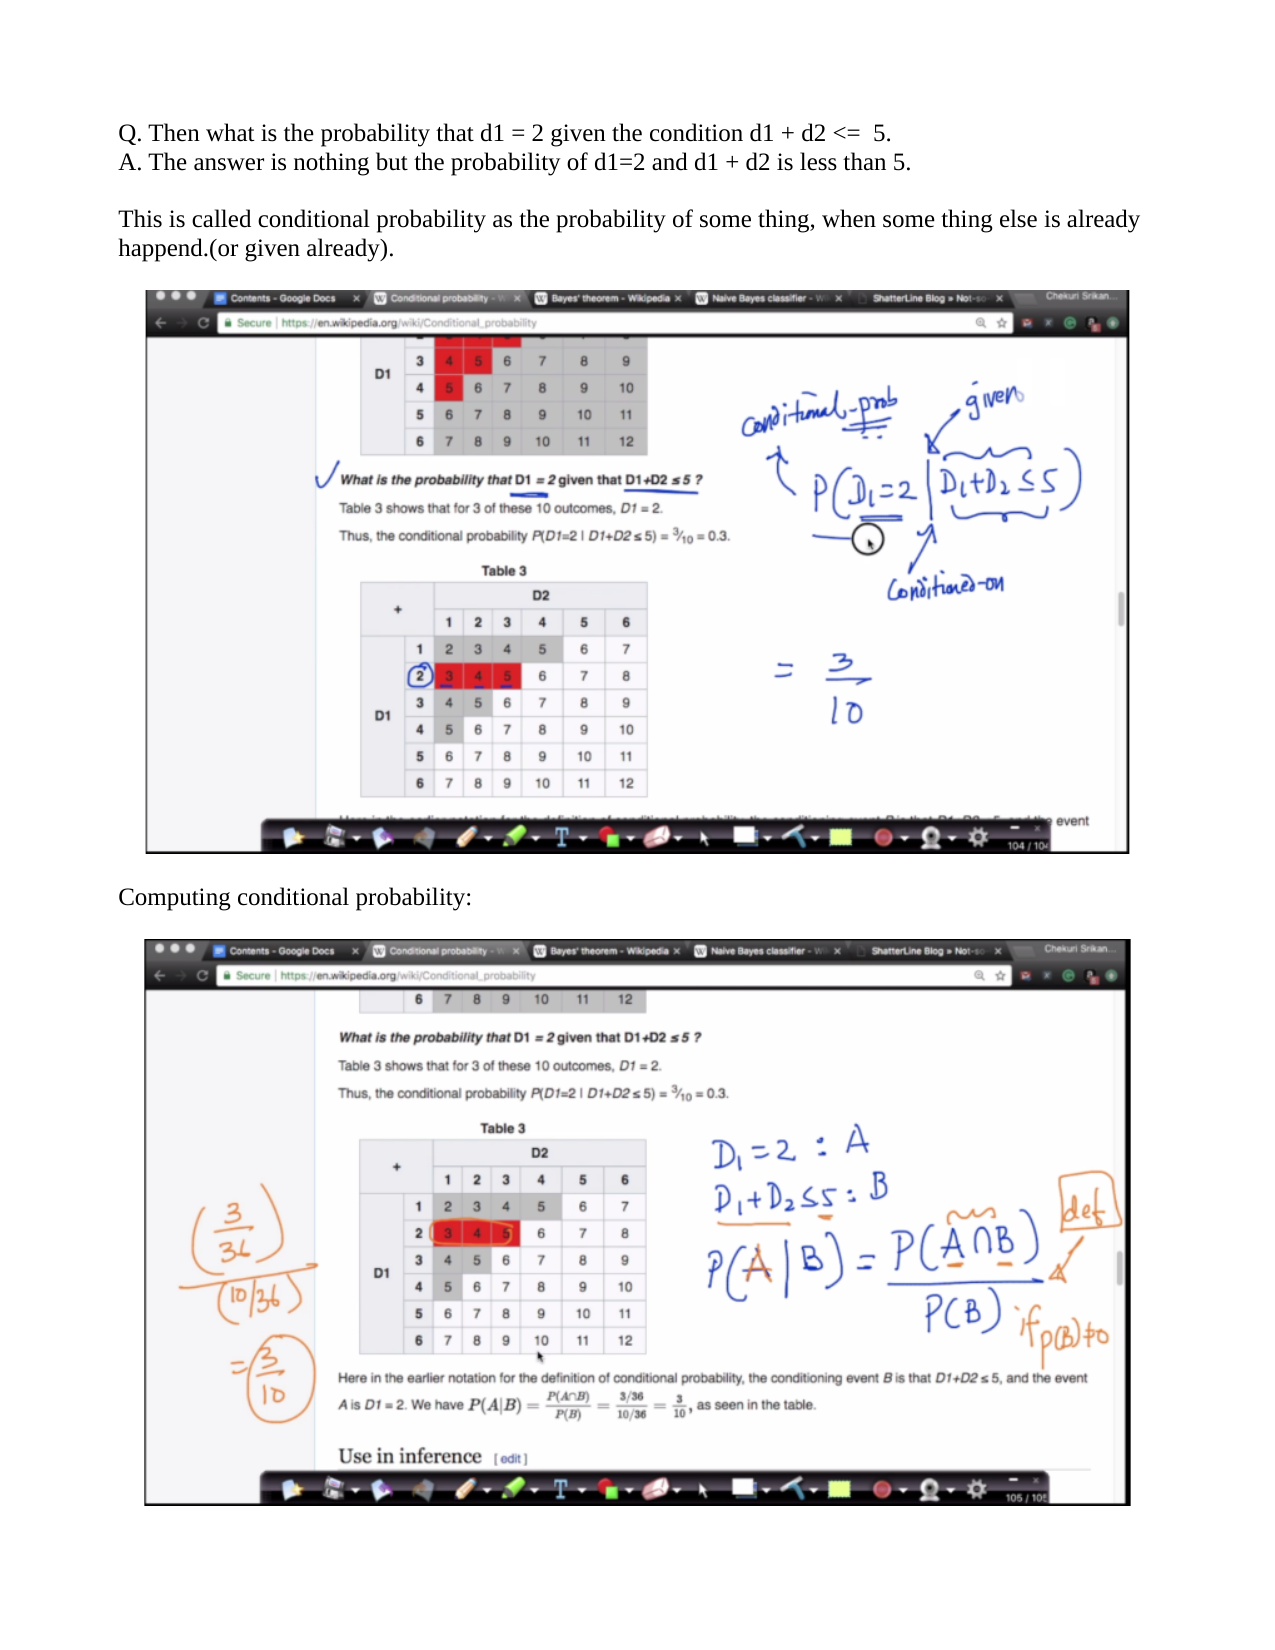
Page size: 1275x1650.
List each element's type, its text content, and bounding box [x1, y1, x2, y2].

picture [145, 290, 1130, 854]
text Q. Then what is the probability that d1 = 2 given the condition d1 + d2 <= 5. [118, 118, 1157, 147]
picture [144, 939, 1131, 1506]
text Computing conditional probability: [118, 882, 1157, 911]
text A. The answer is nothing but the probability of d1=2 and d1 + d2 is less than 5. [118, 147, 1157, 176]
text This is called conditional probability as the probability of some thing, when some thing else is already happend.(or given already). [118, 204, 1157, 262]
